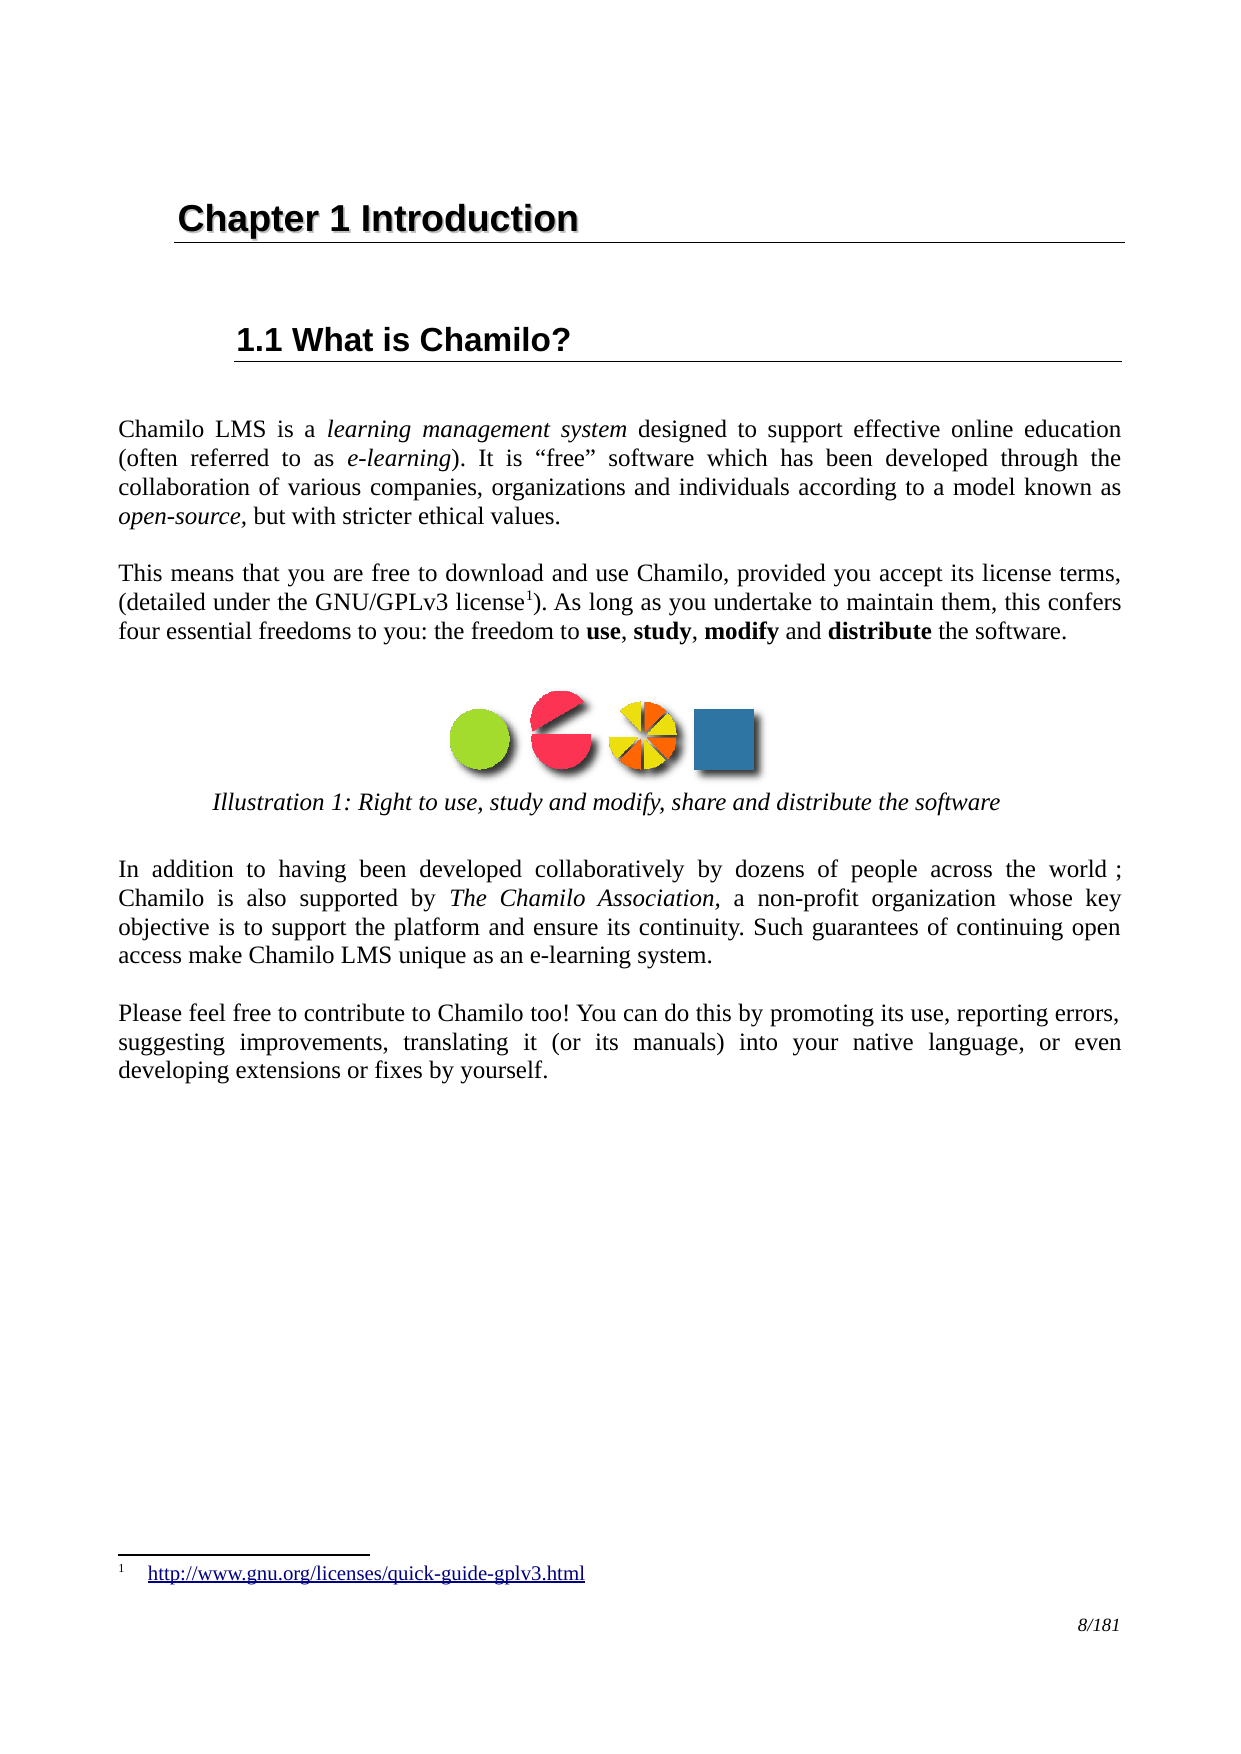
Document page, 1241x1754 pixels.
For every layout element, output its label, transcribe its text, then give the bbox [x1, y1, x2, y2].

picture [444, 686, 771, 787]
text Chamilo LMS is a learning management system designed to support effective online education (often referred to as e-learning). It is “free” software which has been developed through the collaboration of various companies, organizations and individuals according to a model known as open-source, but with stricter ethical values. [118, 414, 1122, 529]
text Illustration 1: Right to use, study and modify, share and distribute the software [212, 686, 1028, 816]
text This means that you are free to download and use Chamilo, provided you accept its license terms, (detailed under the GNU/GPLv3 license). As long as you undertake to maintain them, this confers four essential freedoms to you: the freedom to use, study, modify and distribute the software. [118, 558, 1122, 644]
subtitle Introduction [174, 193, 1125, 242]
subtitle What is Chamilo? [234, 320, 1122, 361]
text http://www.gnu.org/licenses/quick-guide-gplv3.html [118, 1561, 1122, 1585]
text In addition to having been developed collaboratively by dozens of people across the world ; Chamilo is also supported by The Chamilo Association, a non-profit organization whose key objective is to support the platform and ensure its continuity. Such guarantees of continuing open access make Chamilo LMS unique as an e-learning system. [118, 854, 1122, 969]
text Please feel free to contribute to Chamilo too! You can do this by promoting its use, reporting errors, suggesting improvements, translating it (or its manuals) into your native language, or even developing extensions or fixes by yourself. [118, 998, 1122, 1084]
